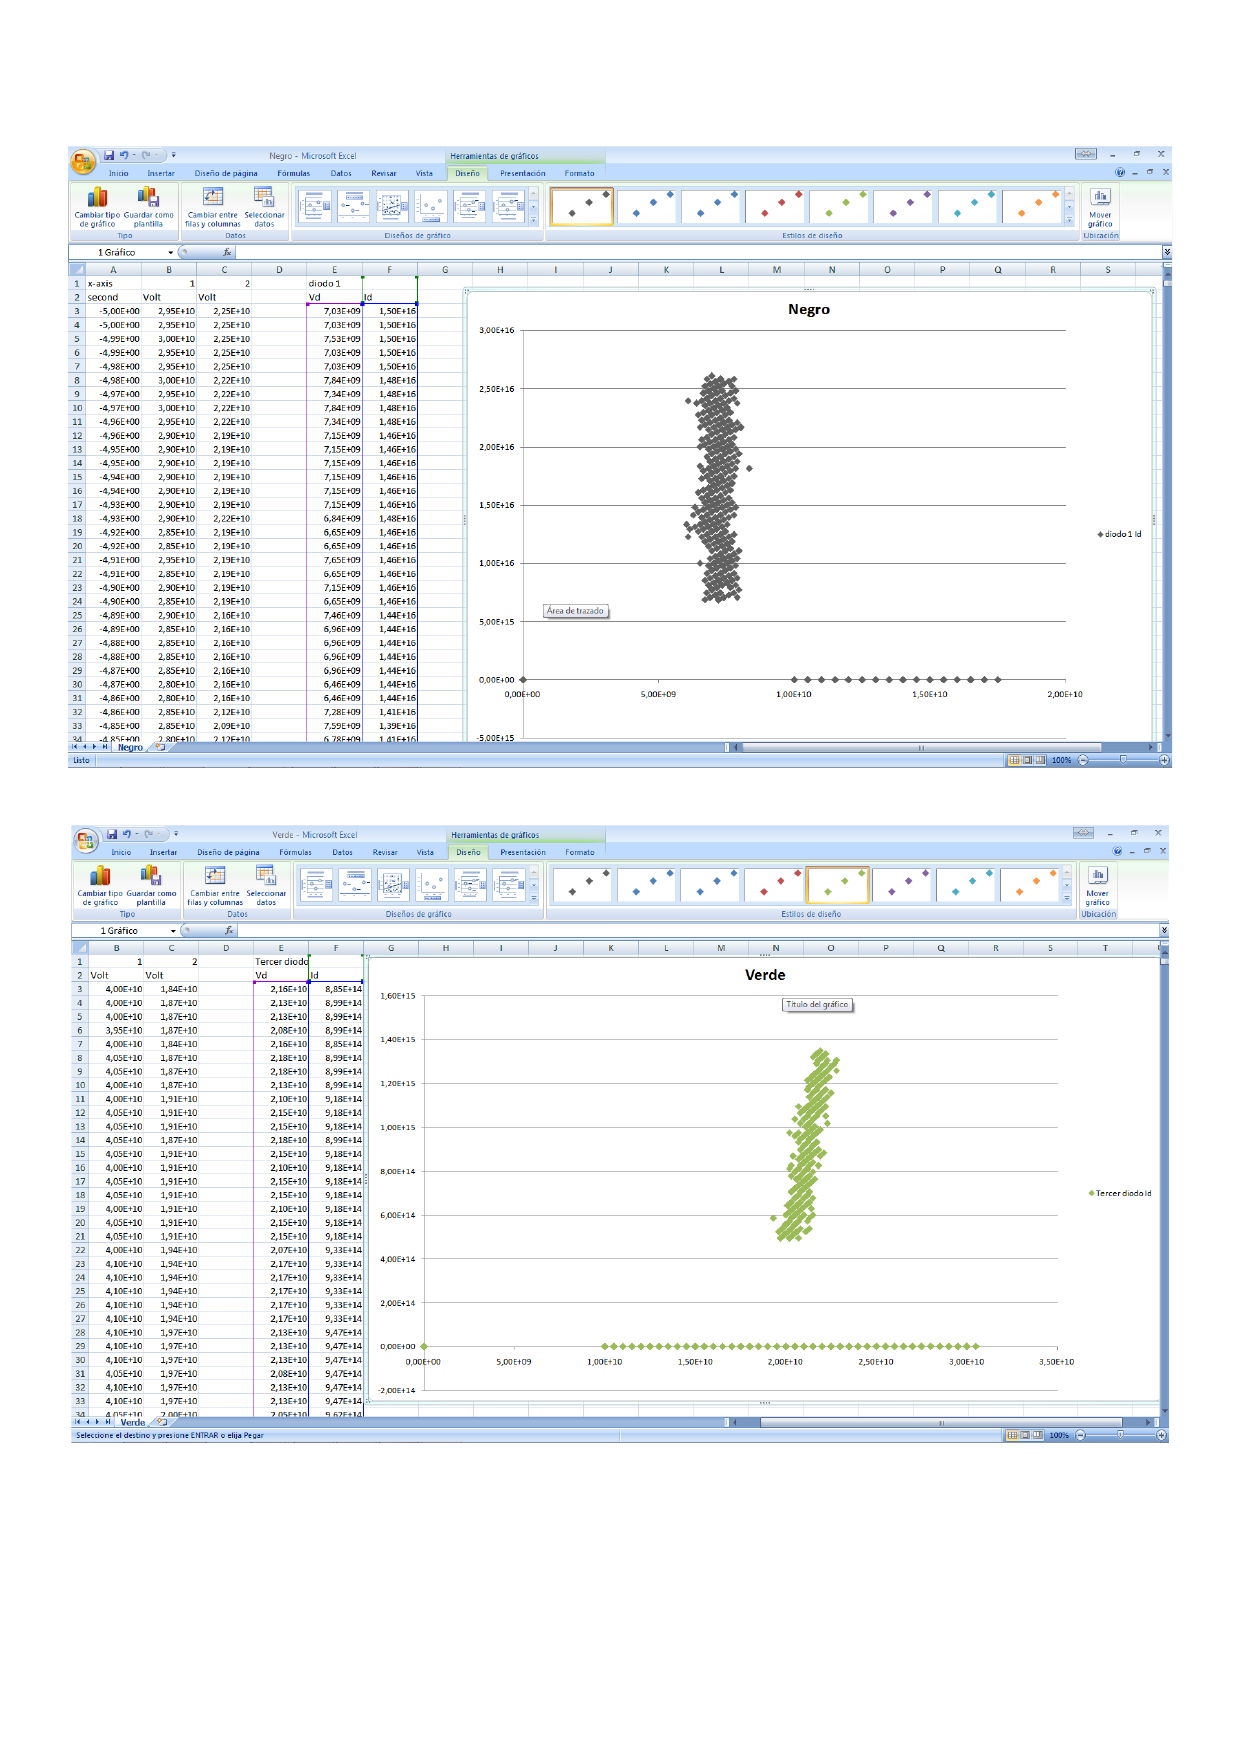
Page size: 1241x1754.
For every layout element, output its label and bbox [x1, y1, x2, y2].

picture [71, 825, 1169, 1443]
picture [68, 146, 1173, 768]
